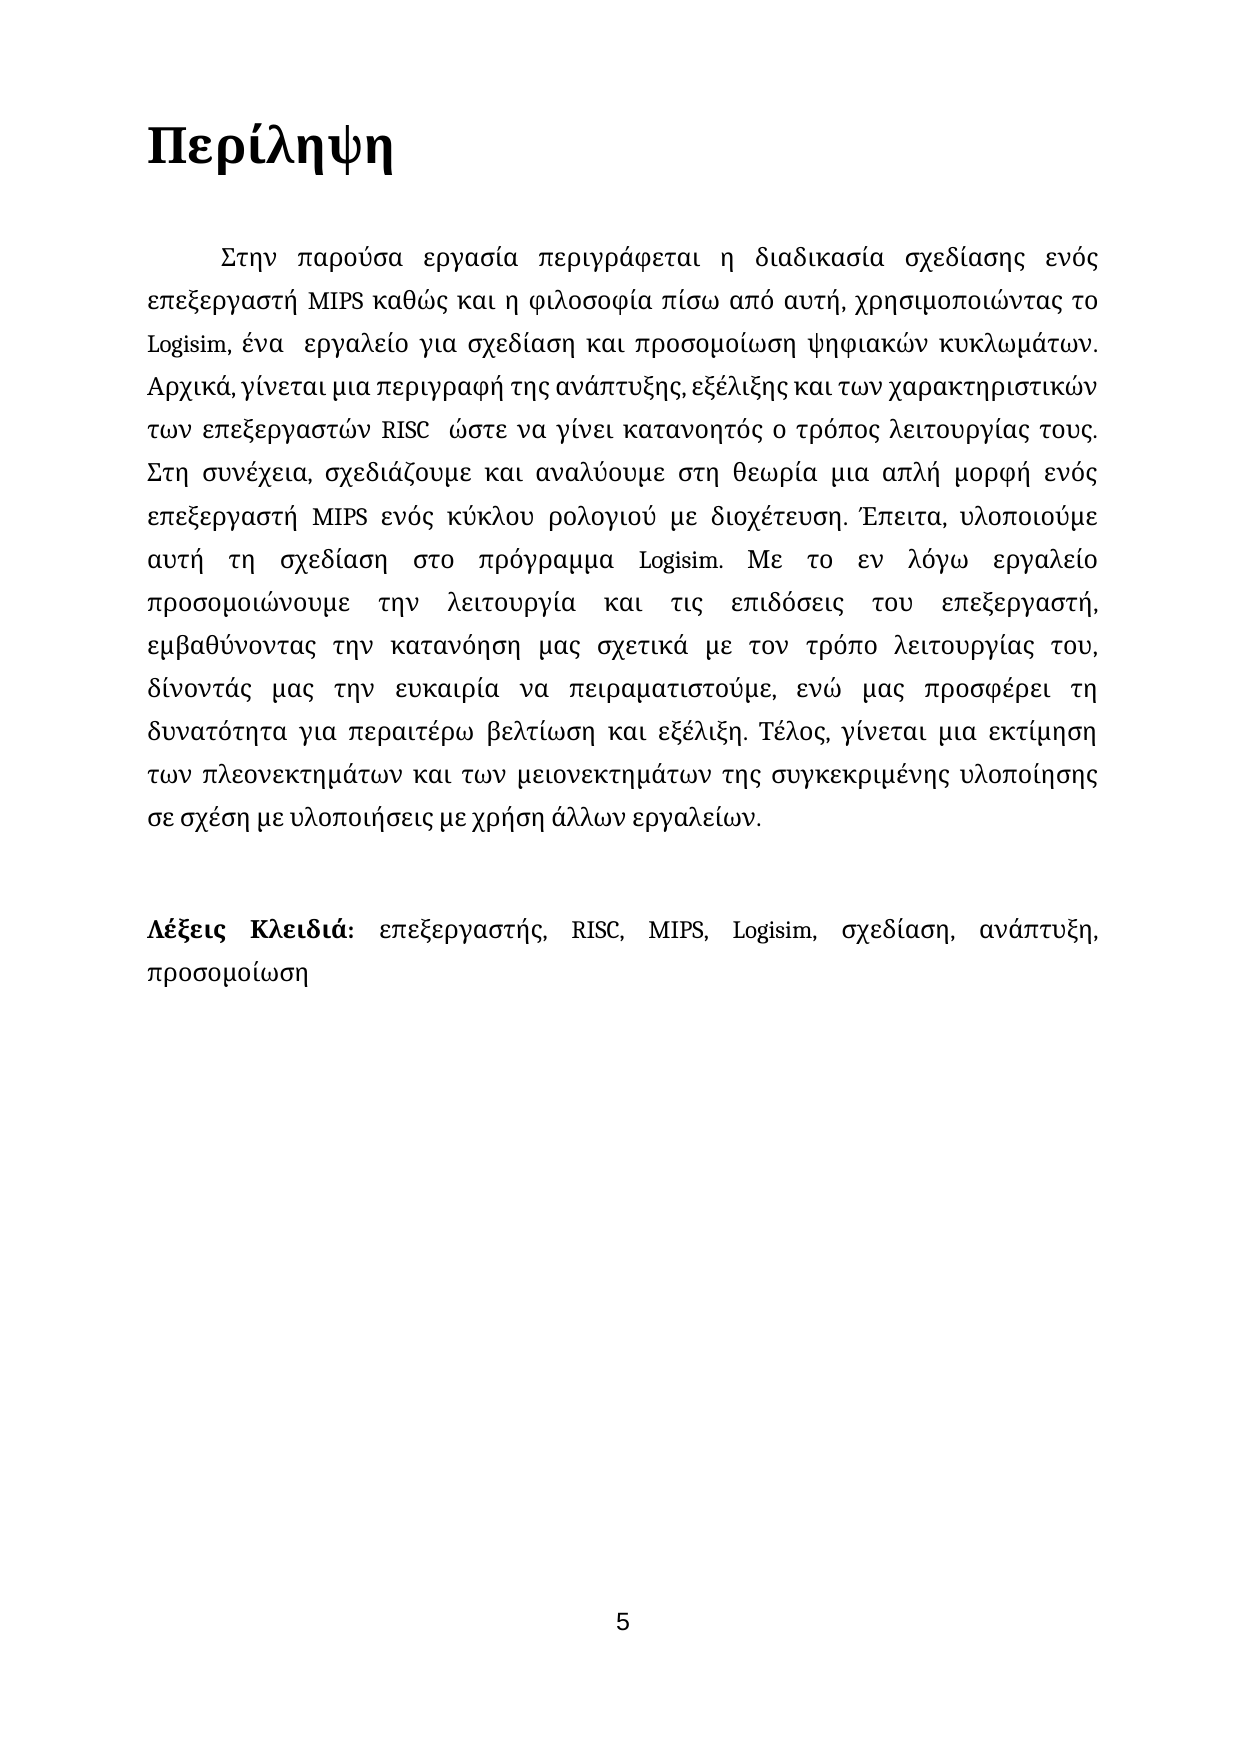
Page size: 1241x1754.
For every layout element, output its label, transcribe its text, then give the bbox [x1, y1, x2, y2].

title Περίληψη [147, 118, 1098, 176]
text Στην παρούσα εργασία περιγράφεται η διαδικασία σχεδίασης ενός επεξεργαστή MIPS καθώς και η φιλοσοφία πίσω από αυτή, χρησιμοποιώντας το Logisim, ένα εργαλείο για σχεδίαση και προσομοίωση ψηφιακών κυκλωμάτων. Αρχικά, γίνεται μια περιγραφή της ανάπτυξης, εξέλιξης και των χαρακτηριστικών των επεξεργαστών RISC ώστε να γίνει κατανοητός ο τρόπος λειτουργίας τους. Στη συνέχεια, σχεδιάζουμε και αναλύουμε στη θεωρία μια απλή μορφή ενός επεξεργαστή MIPS ενός κύκλου ρολογιού με διοχέτευση. Έπειτα, υλοποιούμε αυτή τη σχεδίαση στο πρόγραμμα Logisim. Με το εν λόγω εργαλείο προσομοιώνουμε την λειτουργία και τις επιδόσεις του επεξεργαστή, εμβαθύνοντας την κατανόηση μας σχετικά με τον τρόπο λειτουργίας του, δίνοντάς μας την ευκαιρία να πειραματιστούμε, ενώ μας προσφέρει τη δυνατότητα για περαιτέρω βελτίωση και εξέλιξη. Τέλος, γίνεται μια εκτίμηση των πλεονεκτημάτων και των μειονεκτημάτων της συγκεκριμένης υλοποίησης σε σχέση με υλοποιήσεις με χρήση άλλων εργαλείων. [147, 244, 1098, 833]
text Λέξεις Κλειδιά: επεξεργαστής, RISC, MIPS, Logisim, σχεδίαση, ανάπτυξη, προσομοίωση [147, 916, 1098, 987]
